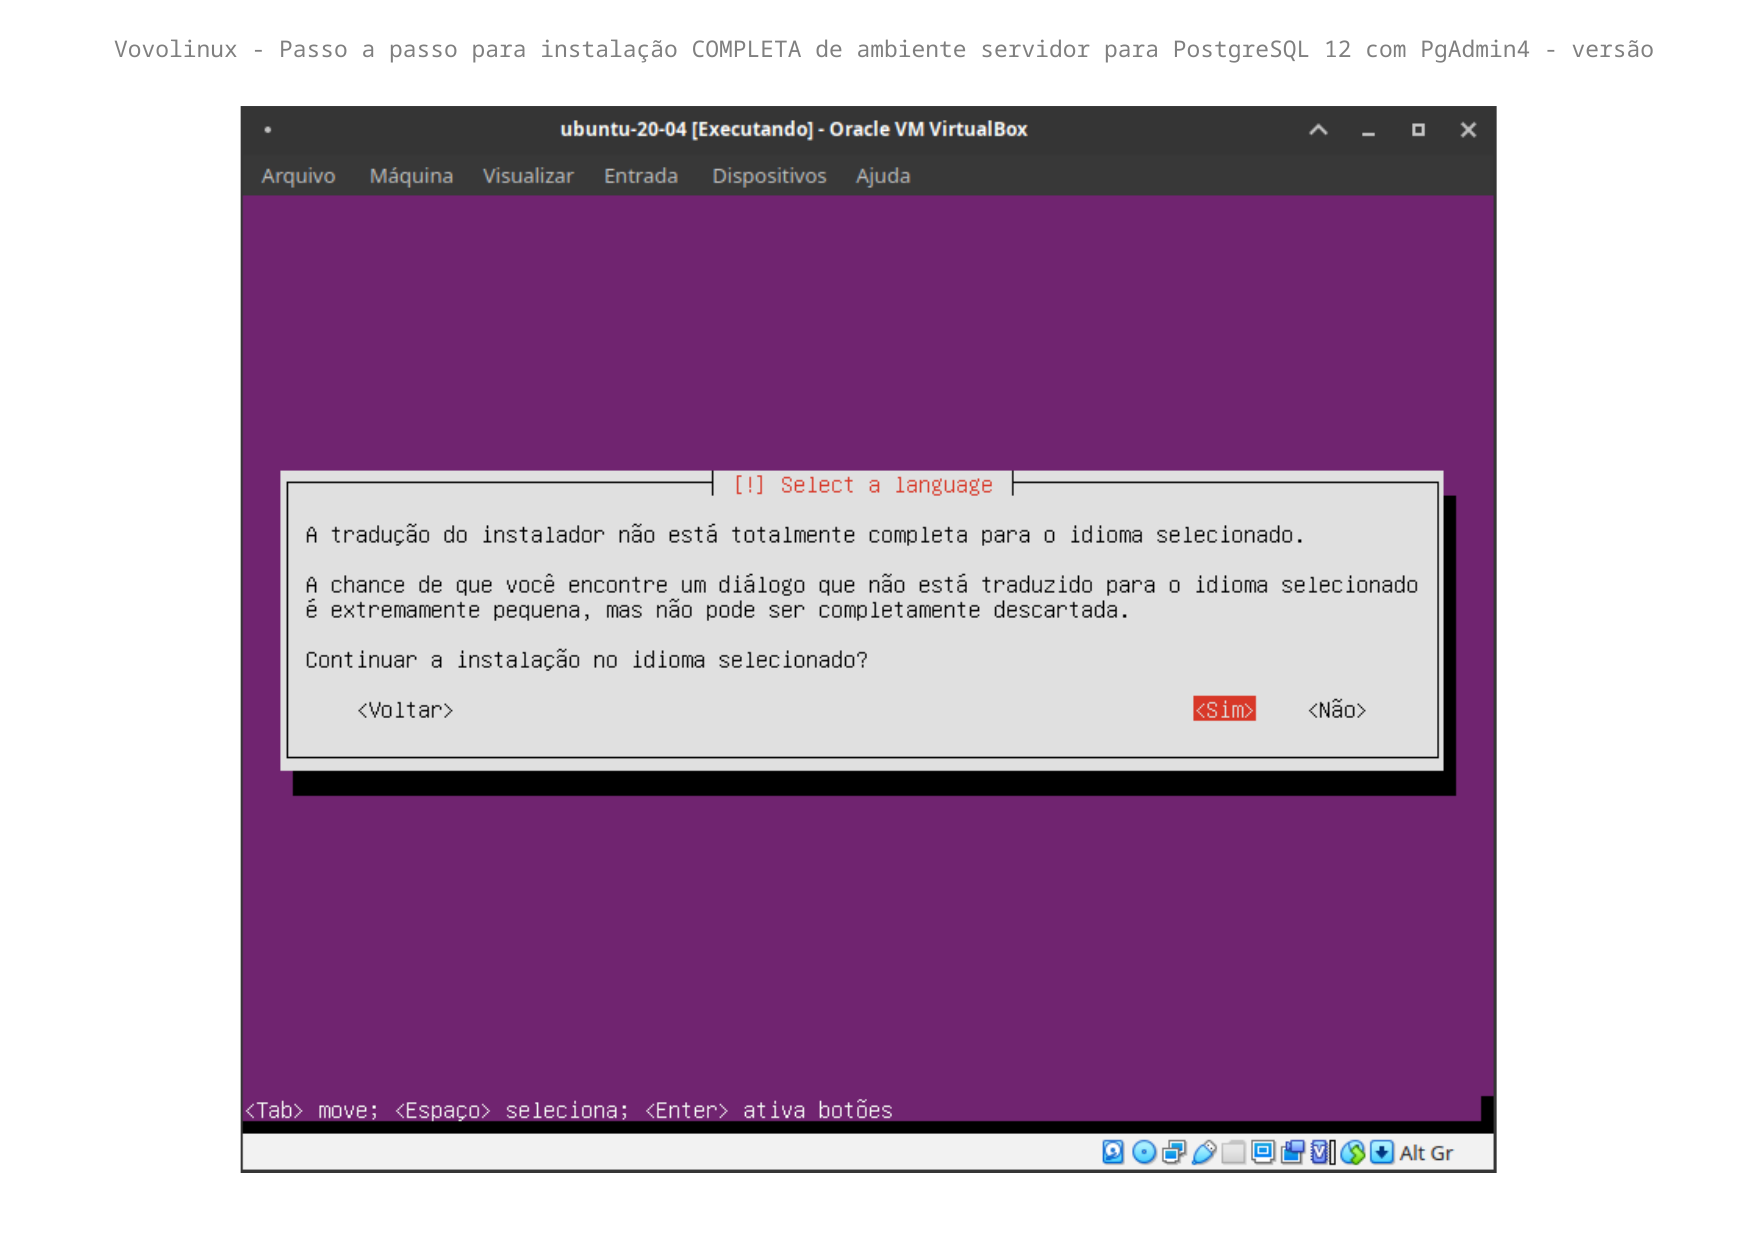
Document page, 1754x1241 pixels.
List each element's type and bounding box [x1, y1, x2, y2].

picture [240, 106, 1497, 1173]
